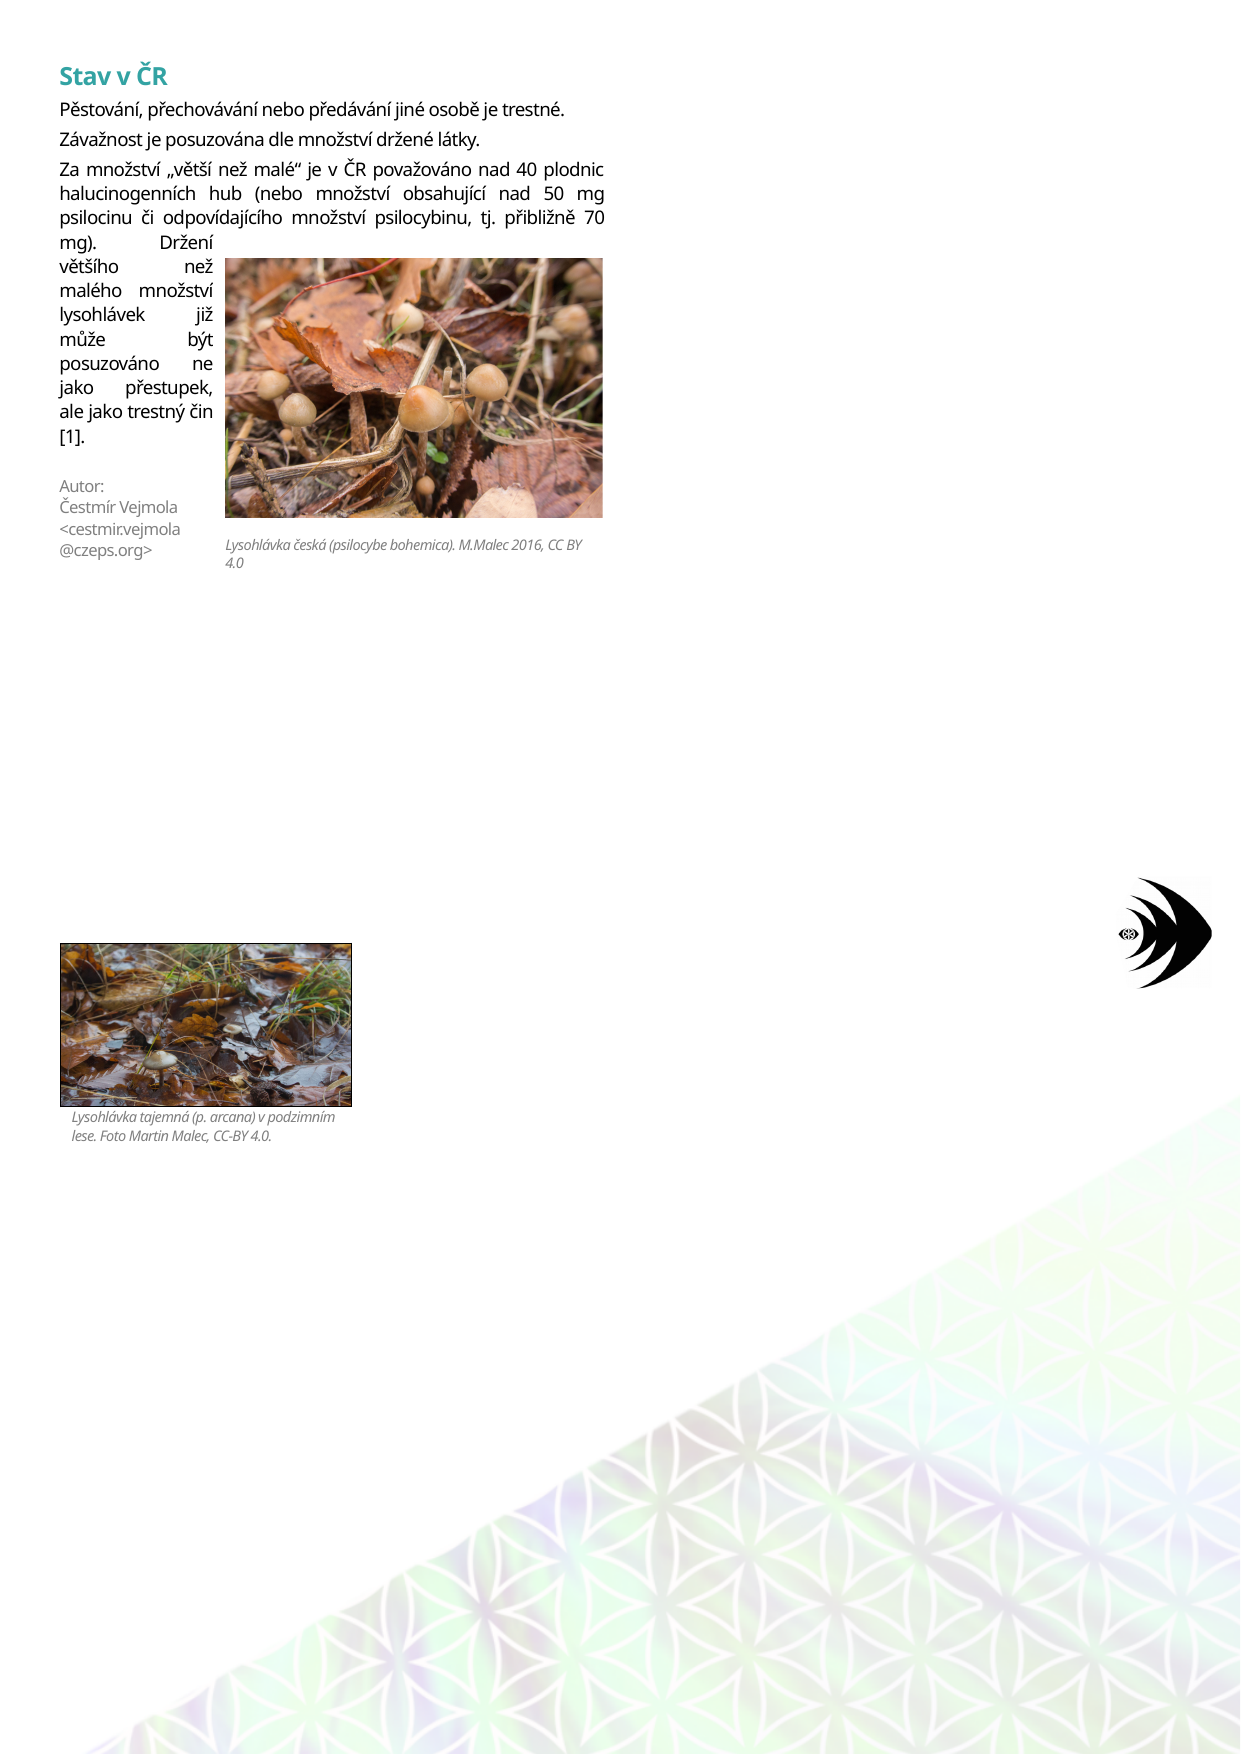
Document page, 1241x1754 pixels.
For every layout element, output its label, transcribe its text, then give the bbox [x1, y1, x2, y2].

text Lysohlávka česká (psilocybe bohemica). M.Malec 2016, CC BY 4.0 [225, 437, 591, 475]
text Autor: Čestmír Vejmola <cestmir.vejmola @czeps.org> [59, 377, 213, 463]
picture [1115, 876, 1212, 989]
text Za množství „větší než malé“ je v ČR považováno nad 40 plodnic halucinogenních hub (nebo množství obsahující nad 50 mg psilocinu či odpovídajícího množství psilocybinu, tj. přibližně 70 mg). Držení většího než malého množství lysohlávek již může být posuzováno ne jako přestupek, ale jako trestný čin [1]. [59, 59, 605, 475]
picture [0, 1028, 1241, 1754]
picture [225, 159, 603, 420]
picture [61, 944, 351, 1106]
text Lysohlávka tajemná (p. arcana) v podzimním lese. Foto Martin Malec, CC-BY 4.0. [71, 1107, 340, 1145]
